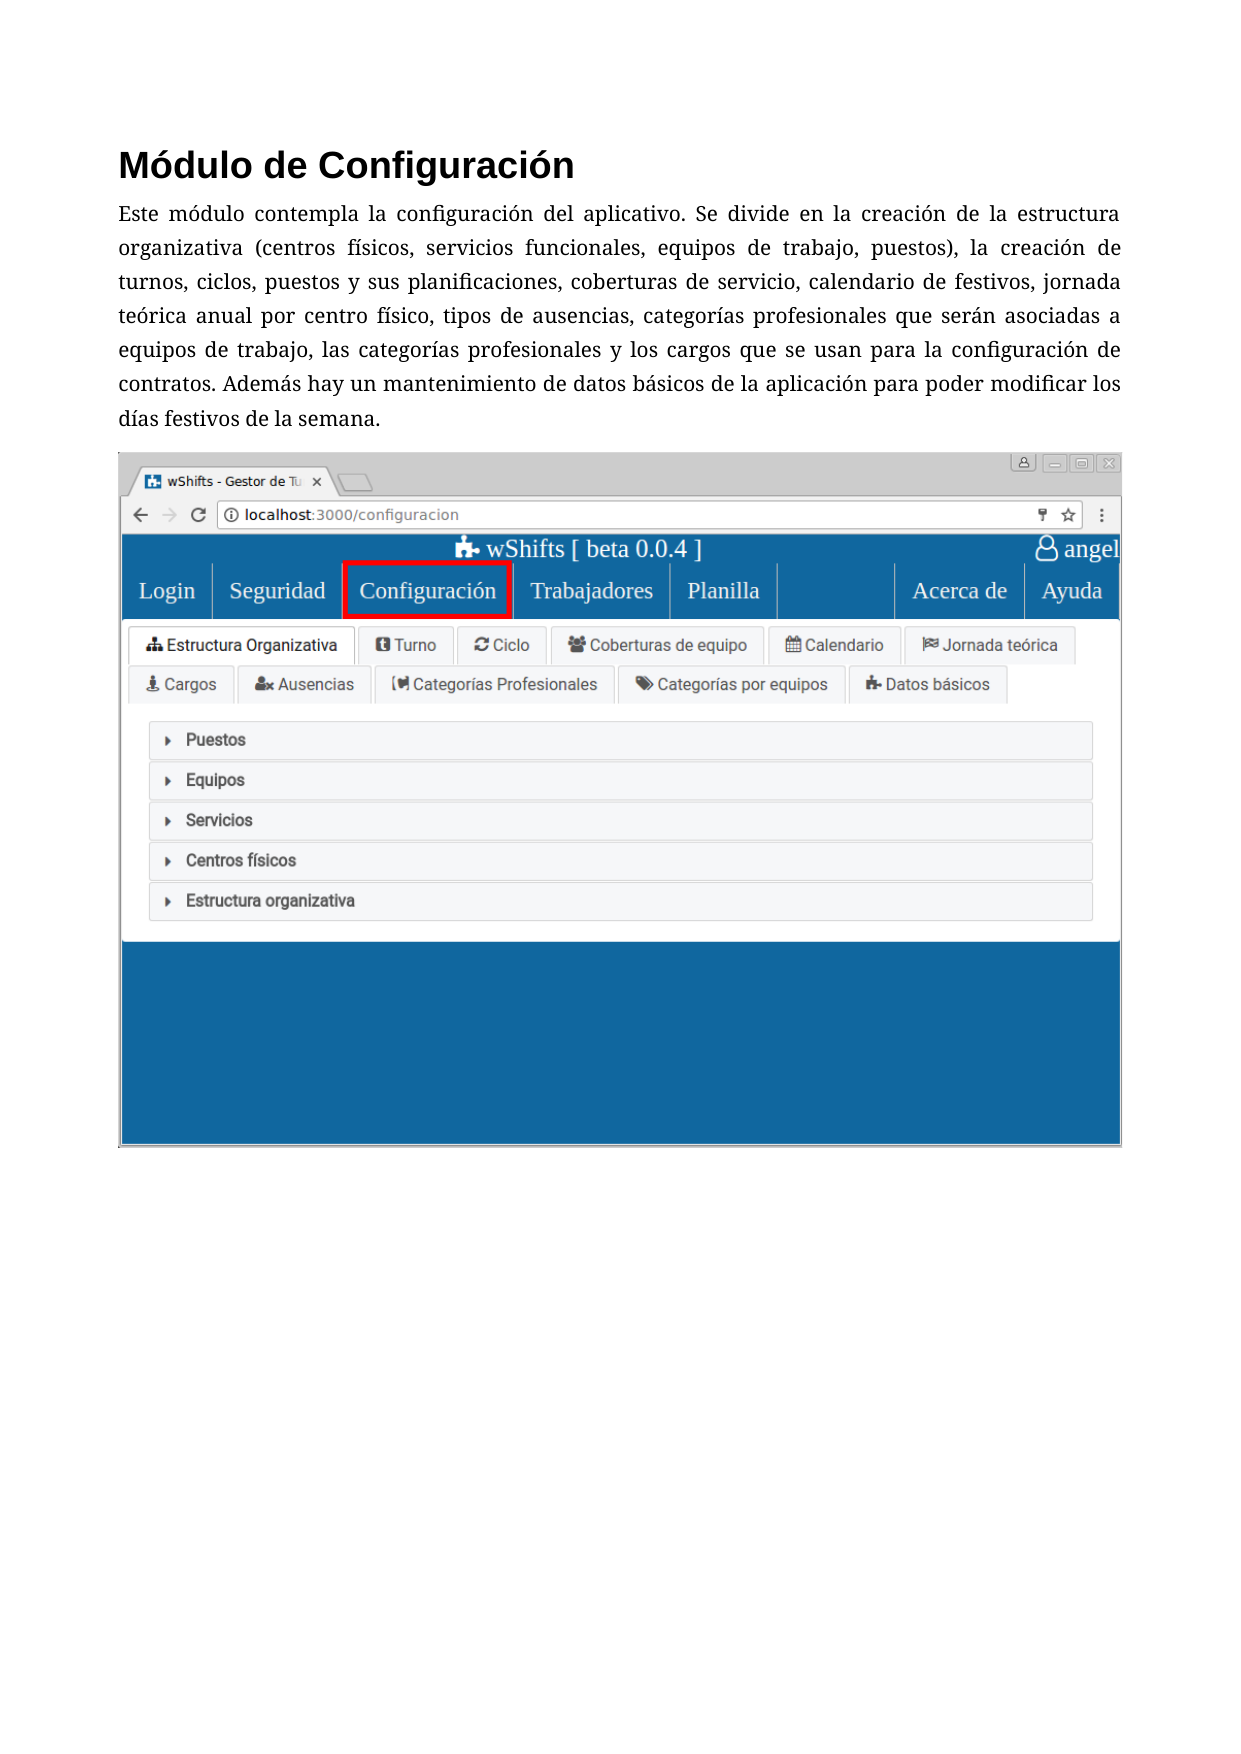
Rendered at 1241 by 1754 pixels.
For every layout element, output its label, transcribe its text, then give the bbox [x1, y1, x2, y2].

picture [118, 452, 1123, 1148]
subtitle Módulo de Configuración [118, 143, 1122, 187]
text Este módulo contempla la configuración del aplicativo. Se divide en la creación de la estructura organizativa (centros físicos, servicios funcionales, equipos de trabajo, puestos), la creación de turnos, ciclos, puestos y sus planificaciones, coberturas de servicio, calendario de festivos, jornada teórica anual por centro físico, tipos de ausencias, categorías profesionales que serán asociadas a equipos de trabajo, las categorías profesionales y los cargos que se usan para la configuración de contratos. Además hay un mantenimiento de datos básicos de la aplicación para poder modificar los días festivos de la semana. [118, 199, 1122, 432]
